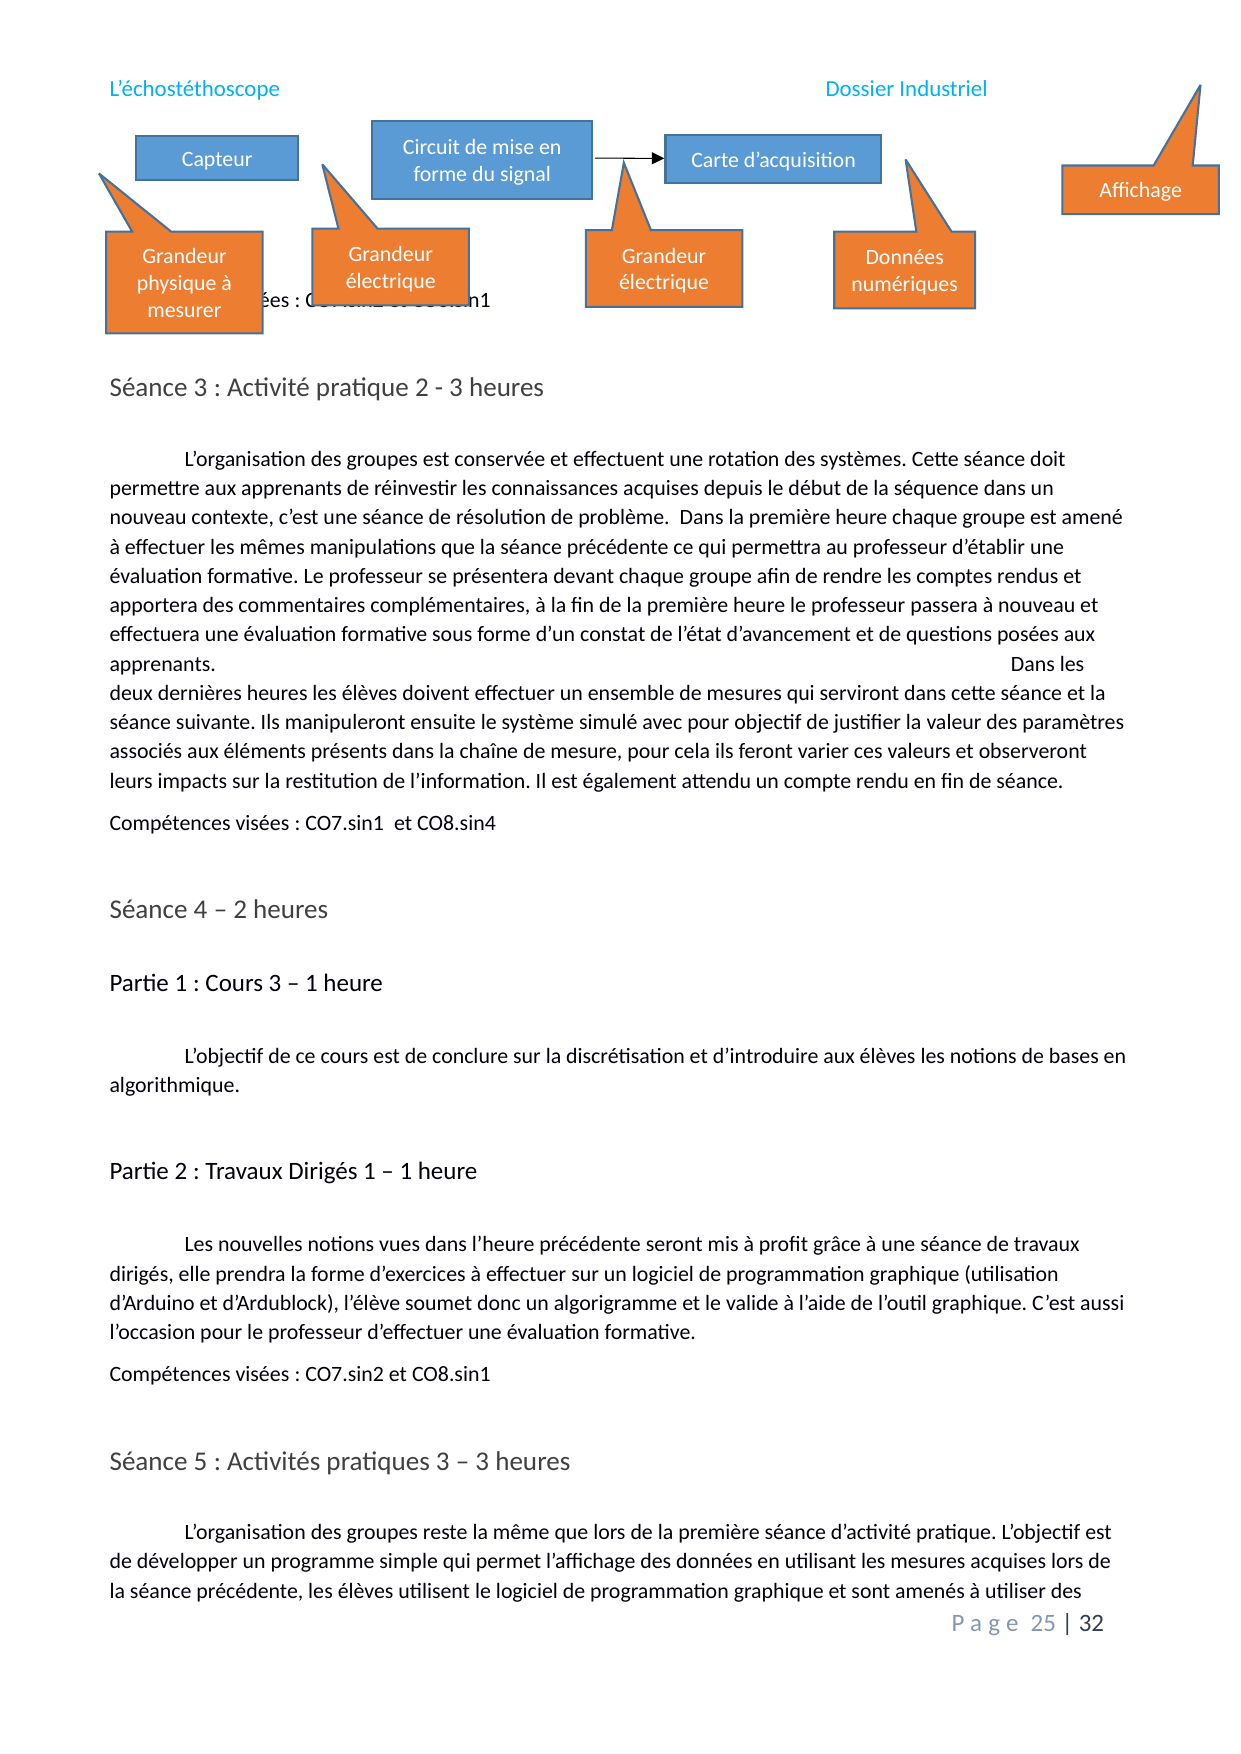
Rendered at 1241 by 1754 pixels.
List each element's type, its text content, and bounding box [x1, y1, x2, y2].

text L’organisation des groupes reste la même que lors de la première séance d’activité pratique. L’objectif est de développer un programme simple qui permet l’affichage des données en utilisant les mesures acquises lors de la séance précédente, les élèves utilisent le logiciel de programmation graphique et sont amenés à utiliser des [109, 1518, 1131, 1604]
subtitle Partie 2 : Travaux Dirigés 1 – 1 heure [109, 1155, 1131, 1186]
subtitle Séance 5 : Activités pratiques 3 – 3 heures [109, 1444, 1131, 1477]
subtitle Séance 4 – 2 heures [109, 892, 1131, 925]
text Les nouvelles notions vues dans l’heure précédente seront mis à profit grâce à une séance de travaux dirigés, elle prendra la forme d’exercices à effectuer sur un logiciel de programmation graphique (utilisation d’Arduino et d’Ardublock), l’élève soumet donc un algorigramme et le valide à l’aide de l’outil graphique. C’est aussi l’occasion pour le professeur d’effectuer une évaluation formative. [109, 1231, 1131, 1345]
text L’objectif de ce cours est de conclure sur la discrétisation et d’introduire aux élèves les notions de bases en algorithmique. [109, 1042, 1131, 1098]
text Compétences visées : CO7.sin2 et CO8.sin1 [264, 287, 1131, 313]
text L’organisation des groupes est conservée et effectuent une rotation des systèmes. Cette séance doit permettre aux apprenants de réinvestir les connaissances acquises depuis le début de la séquence dans un nouveau contexte, c’est une séance de résolution de problème. Dans la première heure chaque groupe est amené à effectuer les mêmes manipulations que la séance précédente ce qui permettra au professeur d’établir une évaluation formative. Le professeur se présentera devant chaque groupe afin de rendre les comptes rendus et apportera des commentaires complémentaires, à la fin de la première heure le professeur passera à nouveau et effectuera une évaluation formative sous forme d’un constat de l’état d’avancement et de questions posées aux apprenants. Dans les deux dernières heures les élèves doivent effectuer un ensemble de mesures qui serviront dans cette séance et la séance suivante. Ils manipuleront ensuite le système simulé avec pour objectif de justifier la valeur des paramètres associés aux éléments présents dans la chaîne de mesure, pour cela ils feront varier ces valeurs et observeront leurs impacts sur la restitution de l’information. Il est également attendu un compte rendu en fin de séance. [109, 445, 1131, 794]
text Compétences visées : CO7.sin1 et CO8.sin4 [109, 809, 1131, 835]
subtitle Partie 1 : Cours 3 – 1 heure [109, 967, 1131, 998]
subtitle Séance 3 : Activité pratique 2 - 3 heures [109, 370, 1131, 403]
text Compétences visées : CO7.sin2 et CO8.sin1 [109, 1360, 1131, 1387]
